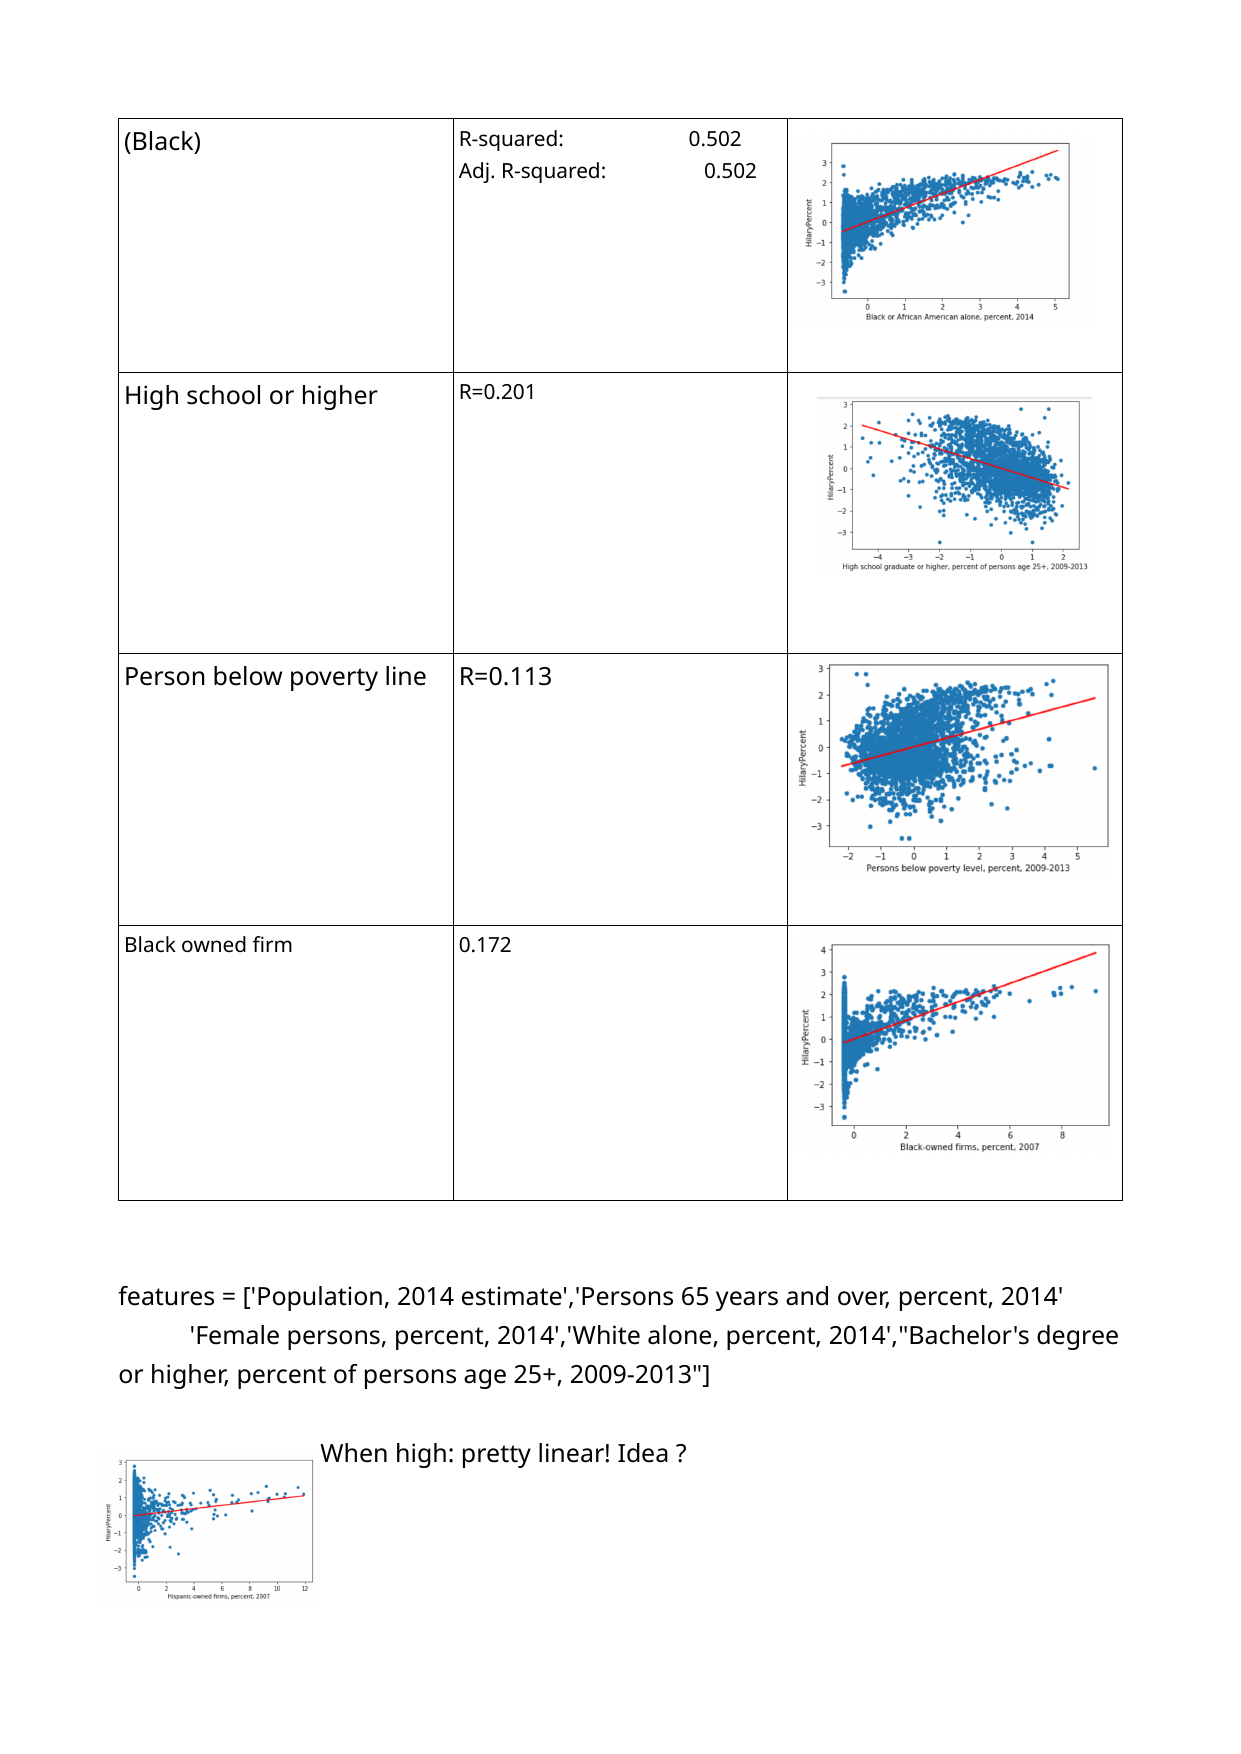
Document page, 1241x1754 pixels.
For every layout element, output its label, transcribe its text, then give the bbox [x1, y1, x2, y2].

table_cell Black owned firm [119, 926, 453, 1200]
table_cell R-squared: 0.502 Adj. R-squared: 0.502 [454, 119, 787, 372]
text When high: pretty linear! Idea ? [118, 1436, 1122, 1469]
picture [95, 1453, 320, 1603]
table_cell [788, 654, 1122, 924]
table_cell [788, 373, 1122, 653]
table_cell High school or higher [119, 373, 453, 653]
text features = ['Population, 2014 estimate','Persons 65 years and over, percent, 2014' [118, 1279, 1122, 1313]
table_cell [788, 926, 1122, 1200]
table_cell R=0.201 [454, 373, 787, 653]
picture [793, 930, 1117, 1156]
picture [816, 397, 1093, 577]
text 'Female persons, percent, 2014','White alone, percent, 2014',"Bachelor's degree or higher, percent of persons age 25+, 2009-2013"] [118, 1318, 1122, 1391]
picture [796, 134, 1090, 327]
table_cell R=0.113 [454, 654, 787, 924]
table_cell (Black) [119, 119, 453, 372]
picture [793, 658, 1117, 880]
table_cell 0.172 [454, 926, 787, 1200]
table_cell [788, 119, 1122, 372]
table_cell Person below poverty line [119, 654, 453, 924]
